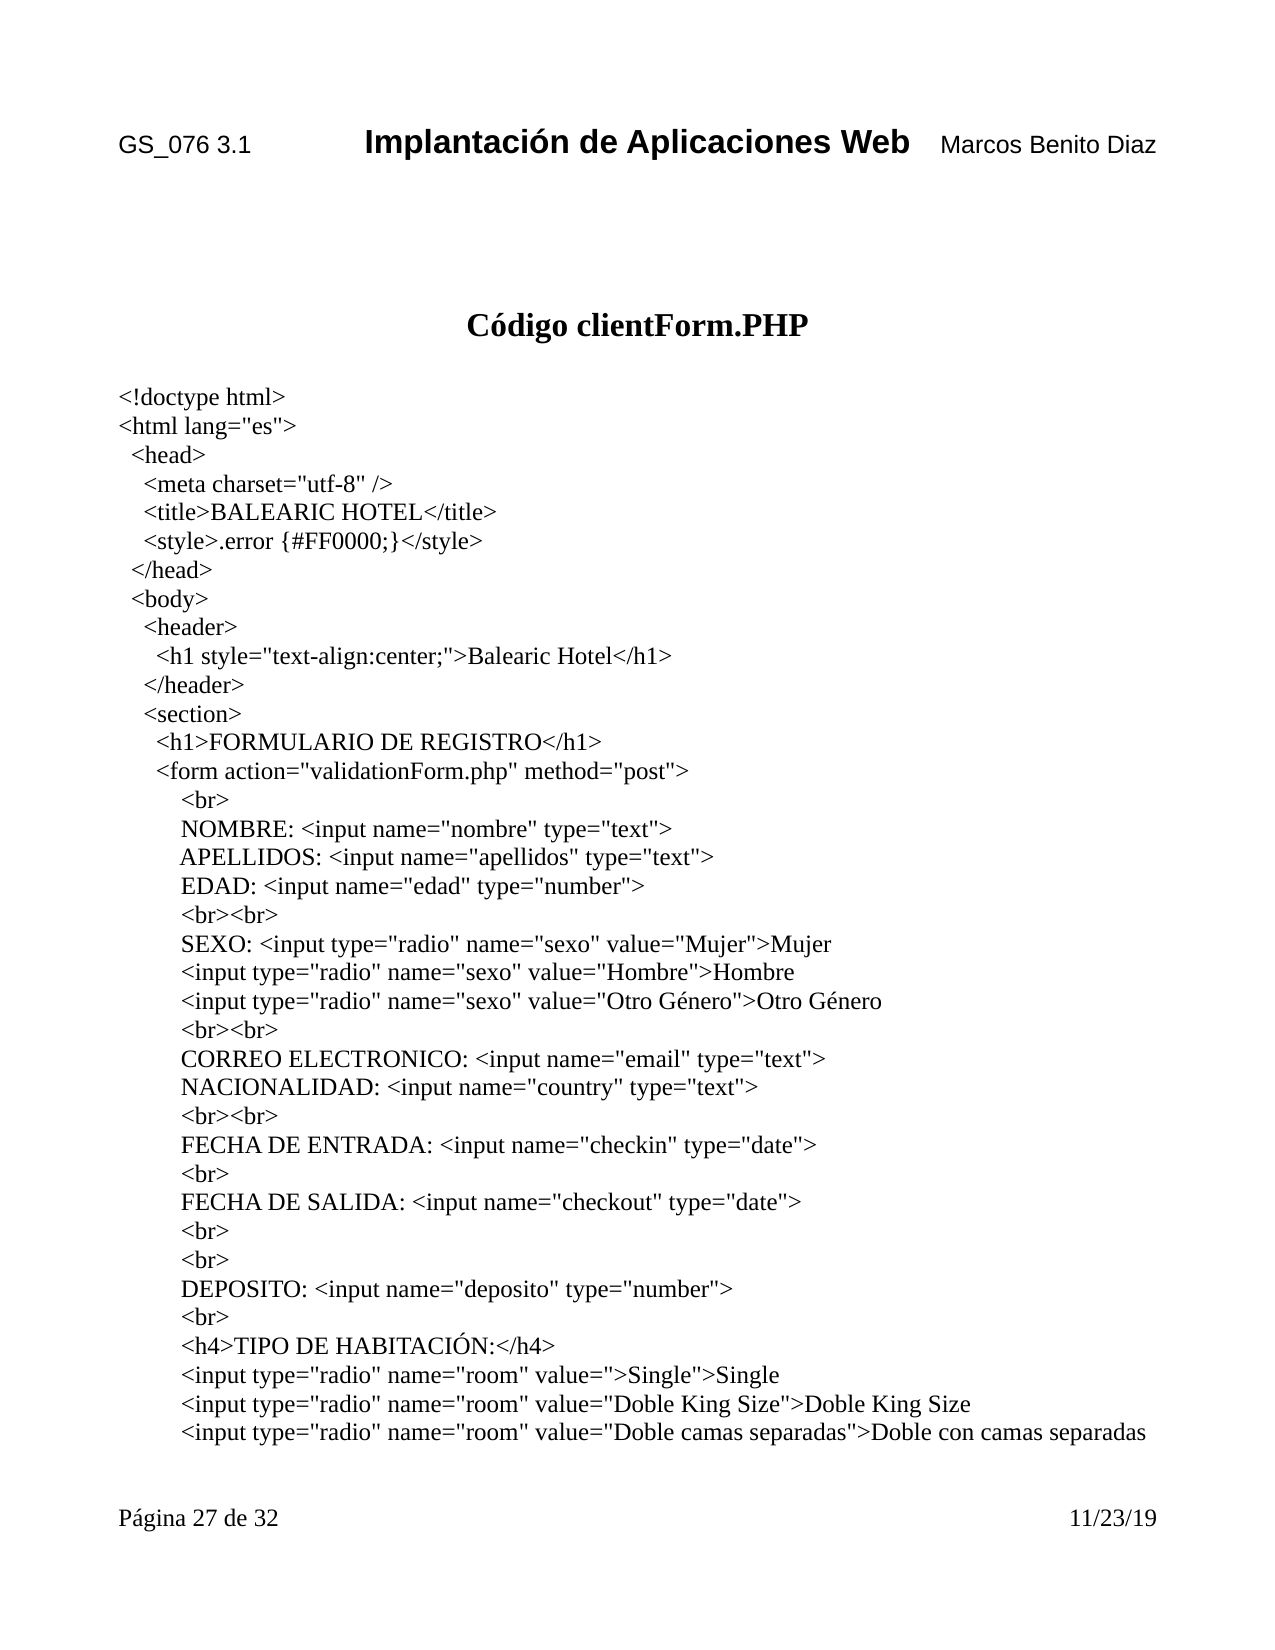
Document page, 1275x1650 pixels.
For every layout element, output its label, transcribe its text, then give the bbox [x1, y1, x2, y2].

text <br> [118, 785, 1157, 814]
text FECHA DE SALIDA: <input name="checkout" type="date"> [118, 1187, 1157, 1216]
text SEXO: <input type="radio" name="sexo" value="Mujer">Mujer [118, 929, 1157, 957]
text <input type="radio" name="sexo" value="Hombre">Hombre [118, 957, 1157, 986]
text <html lang="es"> [118, 411, 1157, 440]
text <header> [118, 612, 1157, 641]
text APELLIDOS: <input name="apellidos" type="text"> [118, 842, 1157, 871]
text <head> [118, 440, 1157, 469]
text <body> [118, 584, 1157, 612]
text <input type="radio" name="room" value="Doble camas separadas">Doble con camas separadas [118, 1417, 1157, 1446]
text CORREO ELECTRONICO: <input name="email" type="text"> [118, 1044, 1157, 1072]
text <input type="radio" name="sexo" value="Otro Género">Otro Género [118, 986, 1157, 1015]
text <br> [118, 1216, 1157, 1245]
text </head> [118, 555, 1157, 584]
text <h1 style="text-align:center;">Balearic Hotel</h1> [118, 641, 1157, 670]
text FECHA DE ENTRADA: <input name="checkin" type="date"> [118, 1130, 1157, 1159]
text <br> [118, 1245, 1157, 1274]
text <br><br> [118, 1015, 1157, 1044]
text EDAD: <input name="edad" type="number"> [118, 871, 1157, 900]
text </header> [118, 670, 1157, 699]
text <input type="radio" name="room" value="Doble King Size">Doble King Size [118, 1389, 1157, 1417]
text <input type="radio" name="room" value=">Single">Single [118, 1360, 1157, 1389]
text <meta charset="utf-8" /> [118, 469, 1157, 497]
text <br> [118, 1159, 1157, 1187]
text <form action="validationForm.php" method="post"> [118, 756, 1157, 785]
text <title>BALEARIC HOTEL</title> [118, 497, 1157, 526]
text NACIONALIDAD: <input name="country" type="text"> [118, 1072, 1157, 1101]
text DEPOSITO: <input name="deposito" type="number"> [118, 1274, 1157, 1302]
text NOMBRE: <input name="nombre" type="text"> [118, 814, 1157, 842]
text <br><br> [118, 1101, 1157, 1130]
text <!doctype html> [118, 382, 1157, 411]
text <h4>TIPO DE HABITACIÓN:</h4> [118, 1331, 1157, 1360]
text <h1>FORMULARIO DE REGISTRO</h1> [118, 727, 1157, 756]
text <br><br> [118, 900, 1157, 929]
text <br> [118, 1302, 1157, 1331]
text Código clientForm.PHP [118, 306, 1157, 344]
text <style>.error {#FF0000;}</style> [118, 526, 1157, 555]
text <section> [118, 699, 1157, 727]
